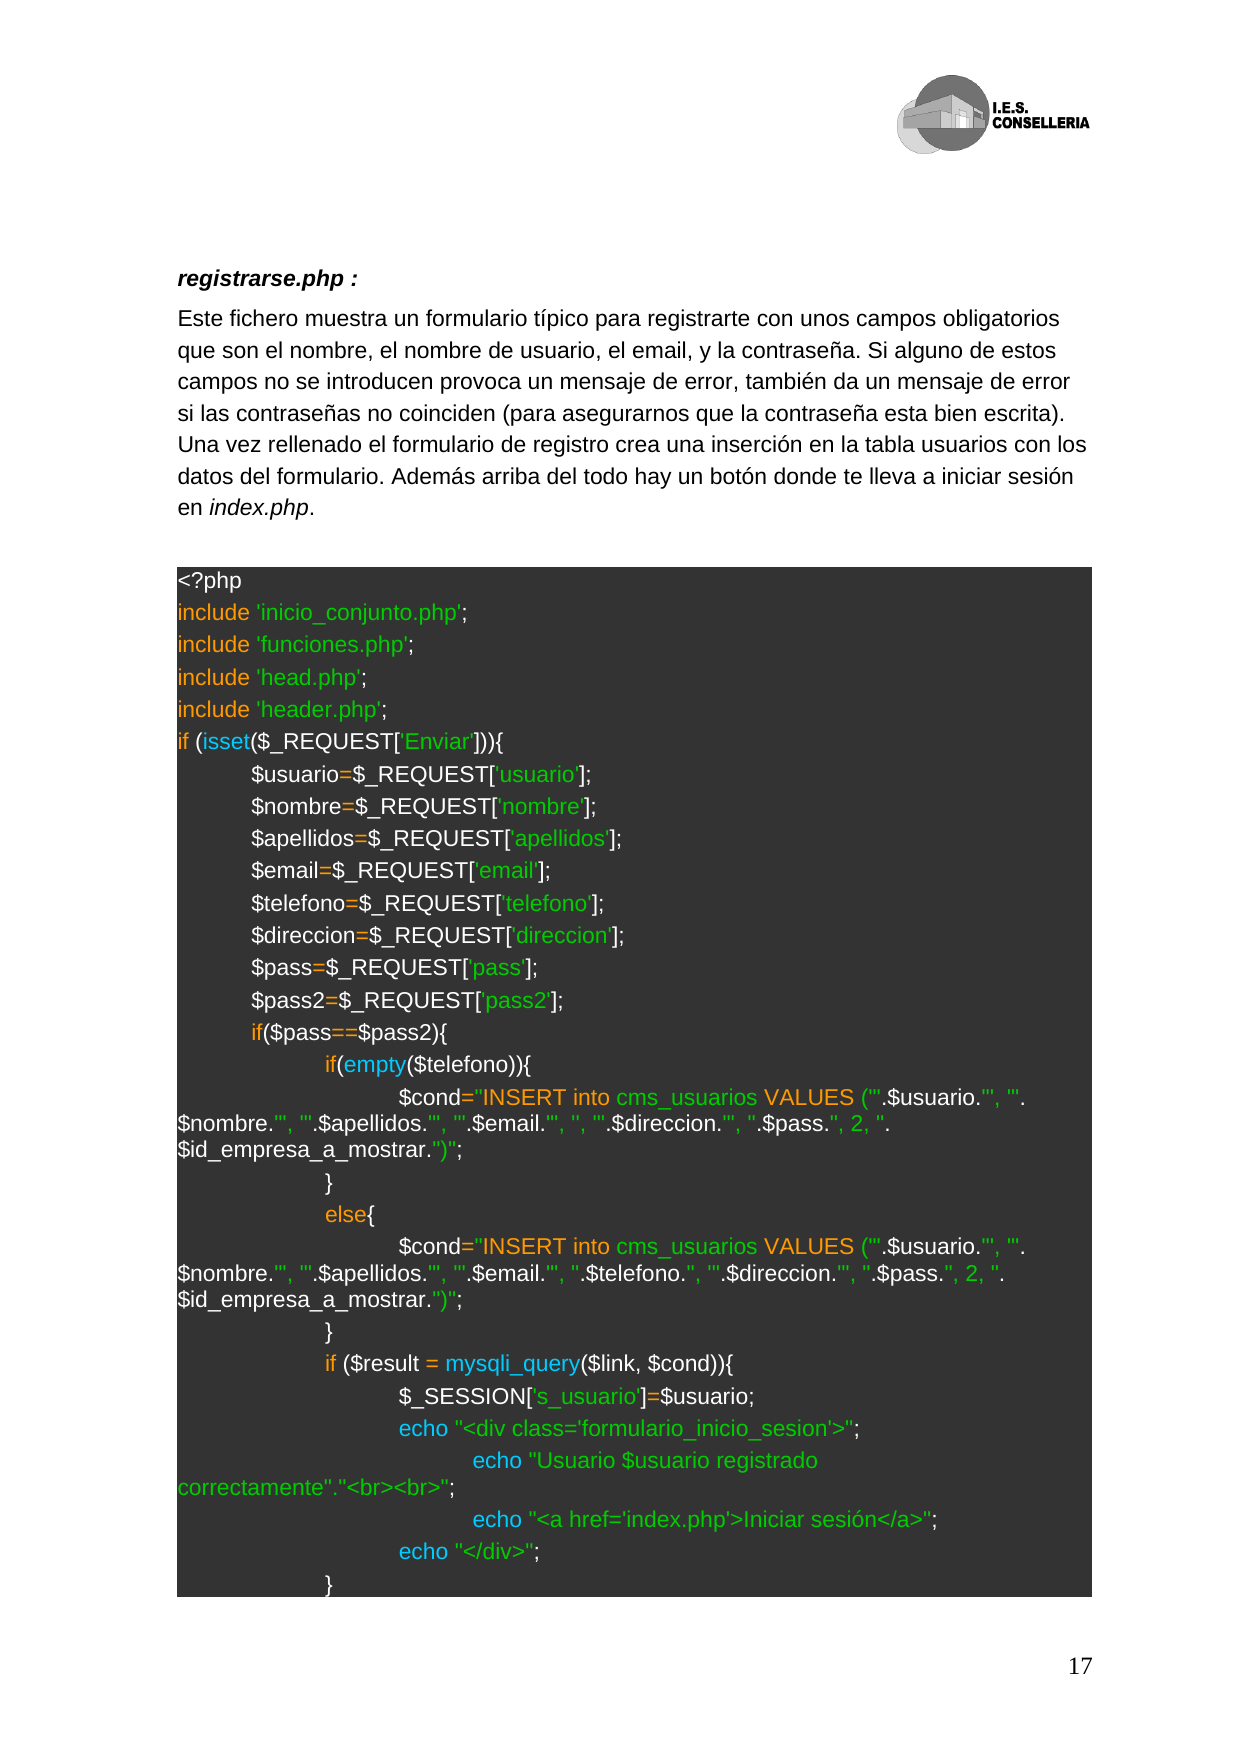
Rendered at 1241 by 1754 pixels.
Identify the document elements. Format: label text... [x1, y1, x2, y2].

text $pass=$_REQUEST['pass']; [177, 954, 1092, 981]
text $telefono=$_REQUEST['telefono']; [177, 890, 1092, 916]
text if ($result = mysqli_query($link, $cond)){ [177, 1350, 1092, 1377]
text echo "</div>"; [177, 1538, 1092, 1564]
text $cond="INSERT into cms_usuarios VALUES ('".$usuario."', '".$nombre."', '".$apellidos."', '".$email."', ".$telefono.", '".$direccion."', ".$pass.", 2, ".$id_empresa_a_mostrar.")"; [177, 1233, 1092, 1312]
text $direccion=$_REQUEST['direccion']; [177, 922, 1092, 948]
text $pass2=$_REQUEST['pass2']; [177, 987, 1092, 1013]
text $apellidos=$_REQUEST['apellidos']; [177, 825, 1092, 852]
text } [177, 1168, 1092, 1195]
text $usuario=$_REQUEST['usuario']; [177, 761, 1092, 787]
text include 'header.php'; [177, 696, 1092, 722]
text } [177, 1571, 1092, 1597]
text <?php [177, 567, 1092, 593]
picture [894, 73, 1093, 155]
text $_SESSION['s_usuario']=$usuario; [177, 1383, 1092, 1409]
text $email=$_REQUEST['email']; [177, 857, 1092, 884]
text Este fichero muestra un formulario típico para registrarte con unos campos obligatorios que son el nombre, el nombre de usuario, el email, y la contraseña. Si alguno de estos campos no se introducen provoca un mensaje de error, también da un mensaje de error si las contraseñas no coinciden (para asegurarnos que la contraseña esta bien escrita). Una vez rellenado el formulario de registro crea una inserción en la tabla usuarios con los datos del formulario. Además arriba del todo hay un botón donde te lleva a iniciar sesión en index.php. [177, 305, 1092, 521]
text else{ [177, 1201, 1092, 1227]
text echo "Usuario $usuario registrado correctamente"."<br><br>"; [177, 1447, 1092, 1500]
text include 'head.php'; [177, 664, 1092, 690]
text include 'funciones.php'; [177, 631, 1092, 658]
text registrarse.php : [177, 265, 1092, 291]
text include 'inicio_conjunto.php'; [177, 599, 1092, 626]
text $nombre=$_REQUEST['nombre']; [177, 793, 1092, 819]
text $cond="INSERT into cms_usuarios VALUES ('".$usuario."', '".$nombre."', '".$apellidos."', '".$email."', '', '".$direccion."', ".$pass.", 2, ".$id_empresa_a_mostrar.")"; [177, 1083, 1092, 1163]
text if (isset($_REQUEST['Enviar'])){ [177, 728, 1092, 755]
text if($pass==$pass2){ [177, 1019, 1092, 1045]
text if(empty($telefono)){ [177, 1051, 1092, 1078]
text } [177, 1318, 1092, 1344]
text echo "<div class='formulario_inicio_sesion'>"; [177, 1415, 1092, 1441]
text echo "<a href='index.php'>Iniciar sesión</a>"; [177, 1506, 1092, 1532]
